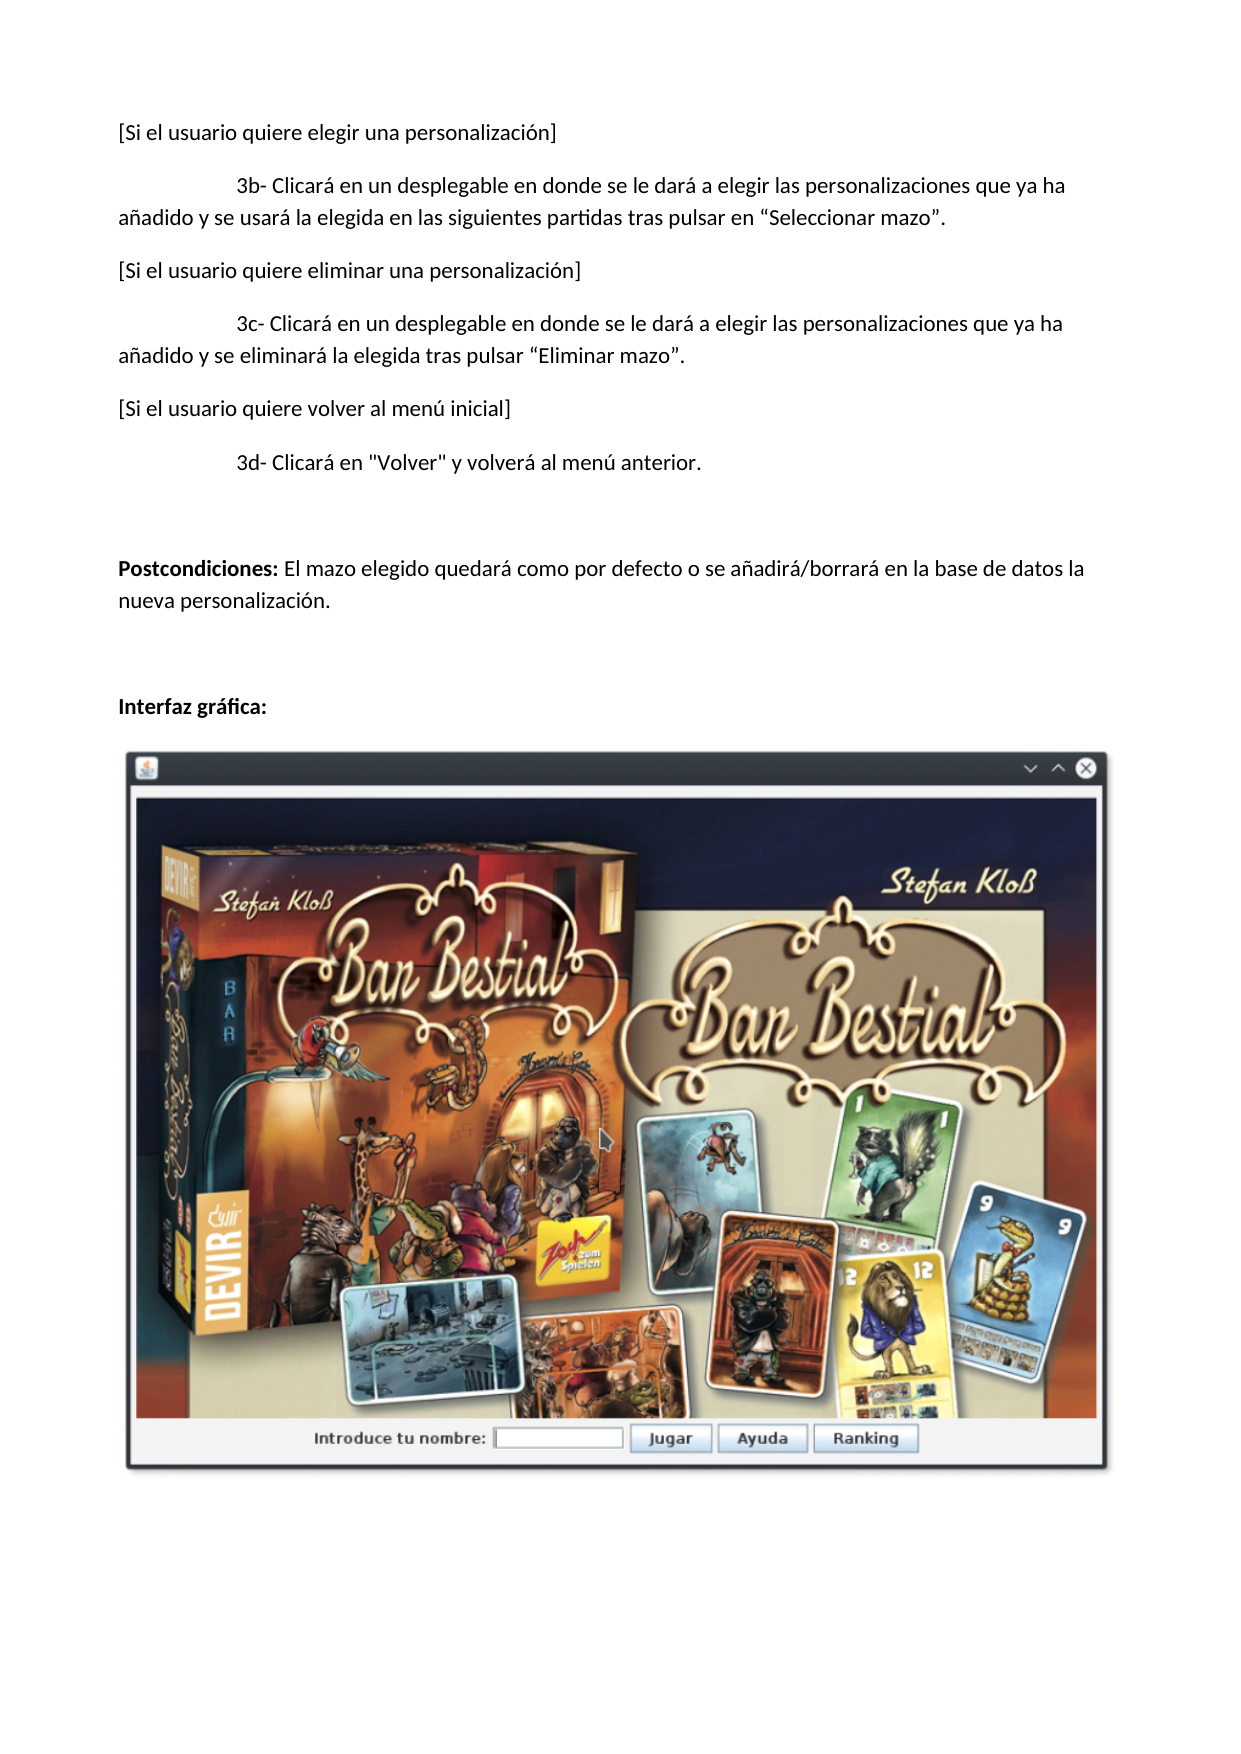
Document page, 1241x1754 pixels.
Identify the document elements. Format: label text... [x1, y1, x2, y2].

text Postcondiciones: El mazo elegido quedará como por defecto o se añadirá/borrará en la base de datos la nueva personalización. [118, 554, 1122, 614]
text 3b- Clicará en un desplegable en donde se le dará a elegir las personalizaciones que ya ha añadido y se usará la elegida en las siguientes partidas tras pulsar en “Seleccionar mazo”. [118, 171, 1122, 231]
text Interfaz gráfica: [118, 692, 1122, 720]
text [Si el usuario quiere eliminar una personalización] [118, 256, 1122, 284]
text 3d- Clicará en "Volver" y volverá al menú anterior. [118, 448, 1122, 476]
text [Si el usuario quiere volver al menú inicial] [118, 394, 1122, 423]
text 3c- Clicará en un desplegable en donde se le dará a elegir las personalizaciones que ya ha añadido y se eliminará la elegida tras pulsar “Eliminar mazo”. [118, 309, 1122, 369]
text [Si el usuario quiere elegir una personalización] [118, 118, 1122, 146]
